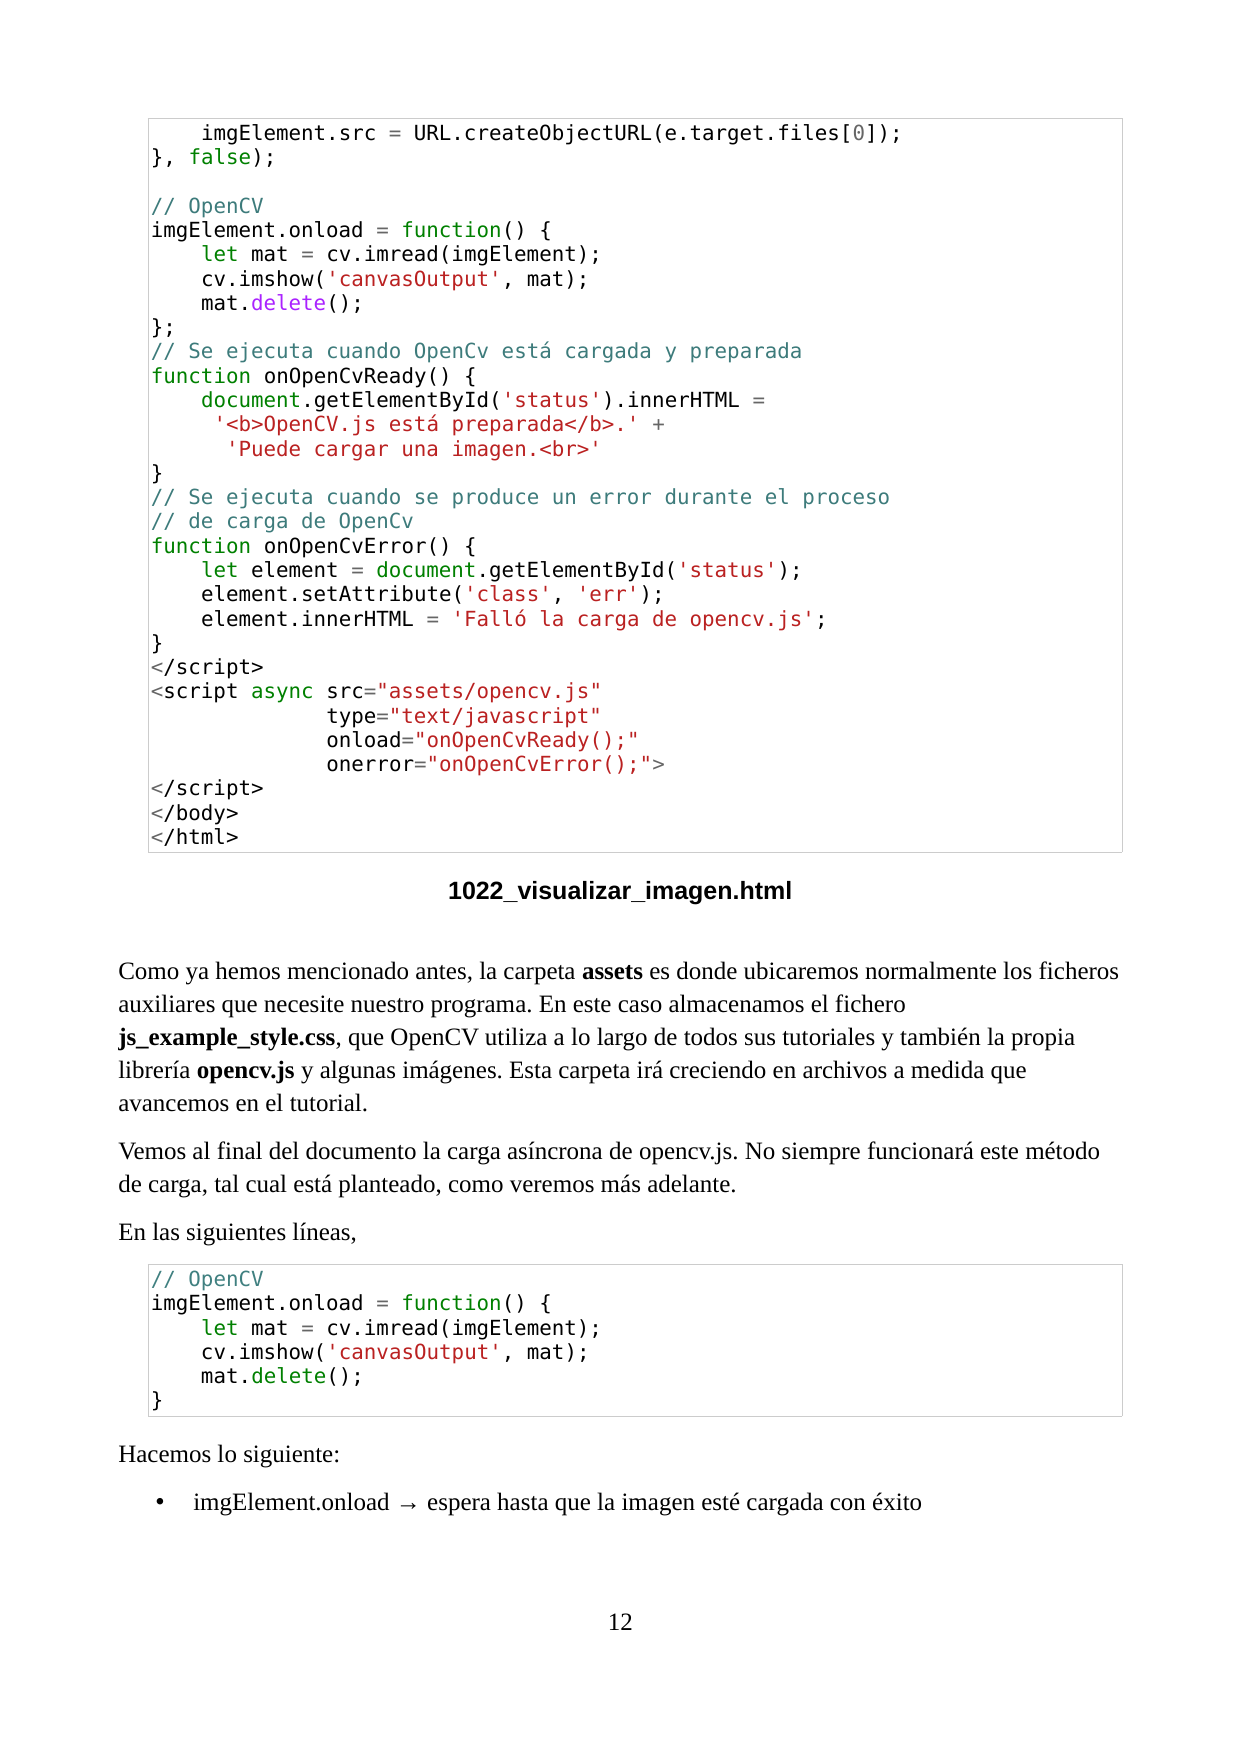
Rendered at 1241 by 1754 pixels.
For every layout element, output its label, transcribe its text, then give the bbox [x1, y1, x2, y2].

text function onOpenCvReady() { [149, 361, 1122, 385]
text // Se ejecuta cuando OpenCv está cargada y preparada [149, 337, 1122, 361]
text imgElement.onload = function() { [149, 1288, 1122, 1313]
text 'Puede cargar una imagen.<br>' [149, 434, 1122, 458]
text Como ya hemos mencionado antes, la carpeta assets es donde ubicaremos normalmente los ficheros auxiliares que necesite nuestro programa. En este caso almacenamos el fichero js_example_style.css, que OpenCV utiliza a lo largo de todos sus tutoriales y también la propia librería opencv.js y algunas imágenes. Esta carpeta irá creciendo en archivos a medida que avancemos en el tutorial. [118, 956, 1122, 1117]
text En las siguientes líneas, [118, 1217, 1122, 1245]
text 1022_visualizar_imagen.html [118, 876, 1122, 905]
text </html> [149, 822, 1122, 852]
text Hacemos lo siguiente: [118, 1439, 1122, 1468]
text cv.imshow('canvasOutput', mat); [149, 264, 1122, 288]
list imgElement.onload → espera hasta que la imagen esté cargada con éxito [156, 1487, 1122, 1516]
text } [149, 1386, 1122, 1416]
text // OpenCV [149, 1265, 1122, 1288]
text type="text/javascript" [149, 701, 1122, 725]
text let mat = cv.imread(imgElement); [149, 239, 1122, 264]
text let mat = cv.imread(imgElement); [149, 1313, 1122, 1337]
text Vemos al final del documento la carga asíncrona de opencv.js. No siempre funcionará este método de carga, tal cual está planteado, como veremos más adelante. [118, 1136, 1122, 1198]
text mat.delete(); [149, 1361, 1122, 1386]
text imgElement.src = URL.createObjectURL(e.target.files[0]); [149, 119, 1122, 142]
text }, false); [149, 142, 1122, 170]
text </script> [149, 652, 1122, 676]
text onload="onOpenCvReady();" [149, 725, 1122, 749]
text document.getElementById('status').innerHTML = [149, 385, 1122, 409]
text }; [149, 312, 1122, 337]
text } [149, 458, 1122, 482]
text <script async src="assets/opencv.js" [149, 676, 1122, 701]
text element.setAttribute('class', 'err'); [149, 579, 1122, 603]
text imgElement.onload = function() { [149, 215, 1122, 239]
text function onOpenCvError() { [149, 531, 1122, 555]
text mat.delete(); [149, 288, 1122, 312]
text let element = document.getElementById('status'); [149, 555, 1122, 579]
text onerror="onOpenCvError();"> [149, 749, 1122, 773]
text // Se ejecuta cuando se produce un error durante el proceso [149, 482, 1122, 506]
text '<b>OpenCV.js está preparada</b>.' + [149, 409, 1122, 434]
text </script> [149, 773, 1122, 798]
text element.innerHTML = 'Falló la carga de opencv.js'; [149, 603, 1122, 628]
text cv.imshow('canvasOutput', mat); [149, 1337, 1122, 1361]
text // de carga de OpenCv [149, 506, 1122, 531]
text </body> [149, 798, 1122, 822]
text // OpenCV [149, 191, 1122, 215]
text } [149, 628, 1122, 652]
